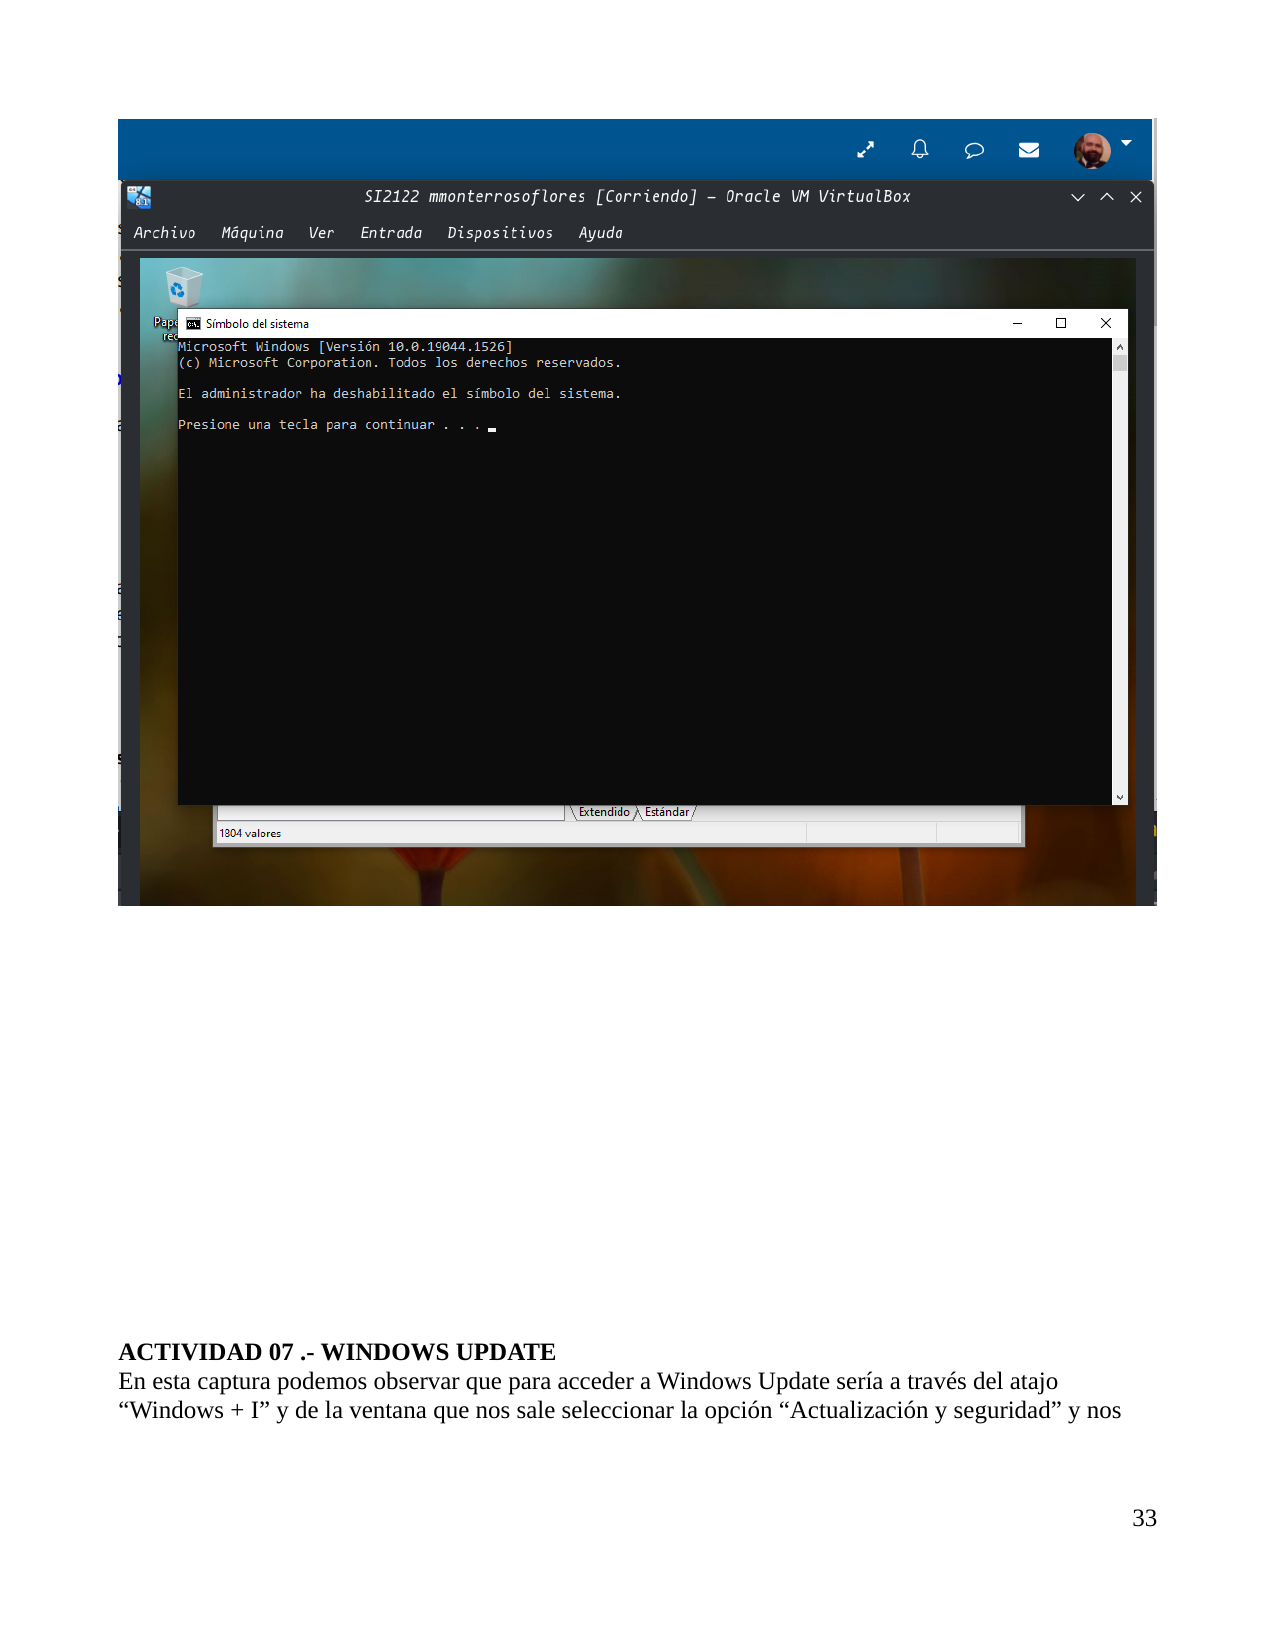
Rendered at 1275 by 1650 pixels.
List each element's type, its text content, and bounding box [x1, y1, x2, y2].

table_header [118, 906, 1157, 935]
text ACTIVIDAD 07 .- WINDOWS UPDATE [118, 1337, 1157, 1366]
picture [118, 118, 1157, 906]
text En esta captura podemos observar que para acceder a Windows Update sería a través del atajo “Windows + I” y de la ventana que nos sale seleccionar la opción “Actualización y seguridad” y nos [118, 1366, 1157, 1423]
